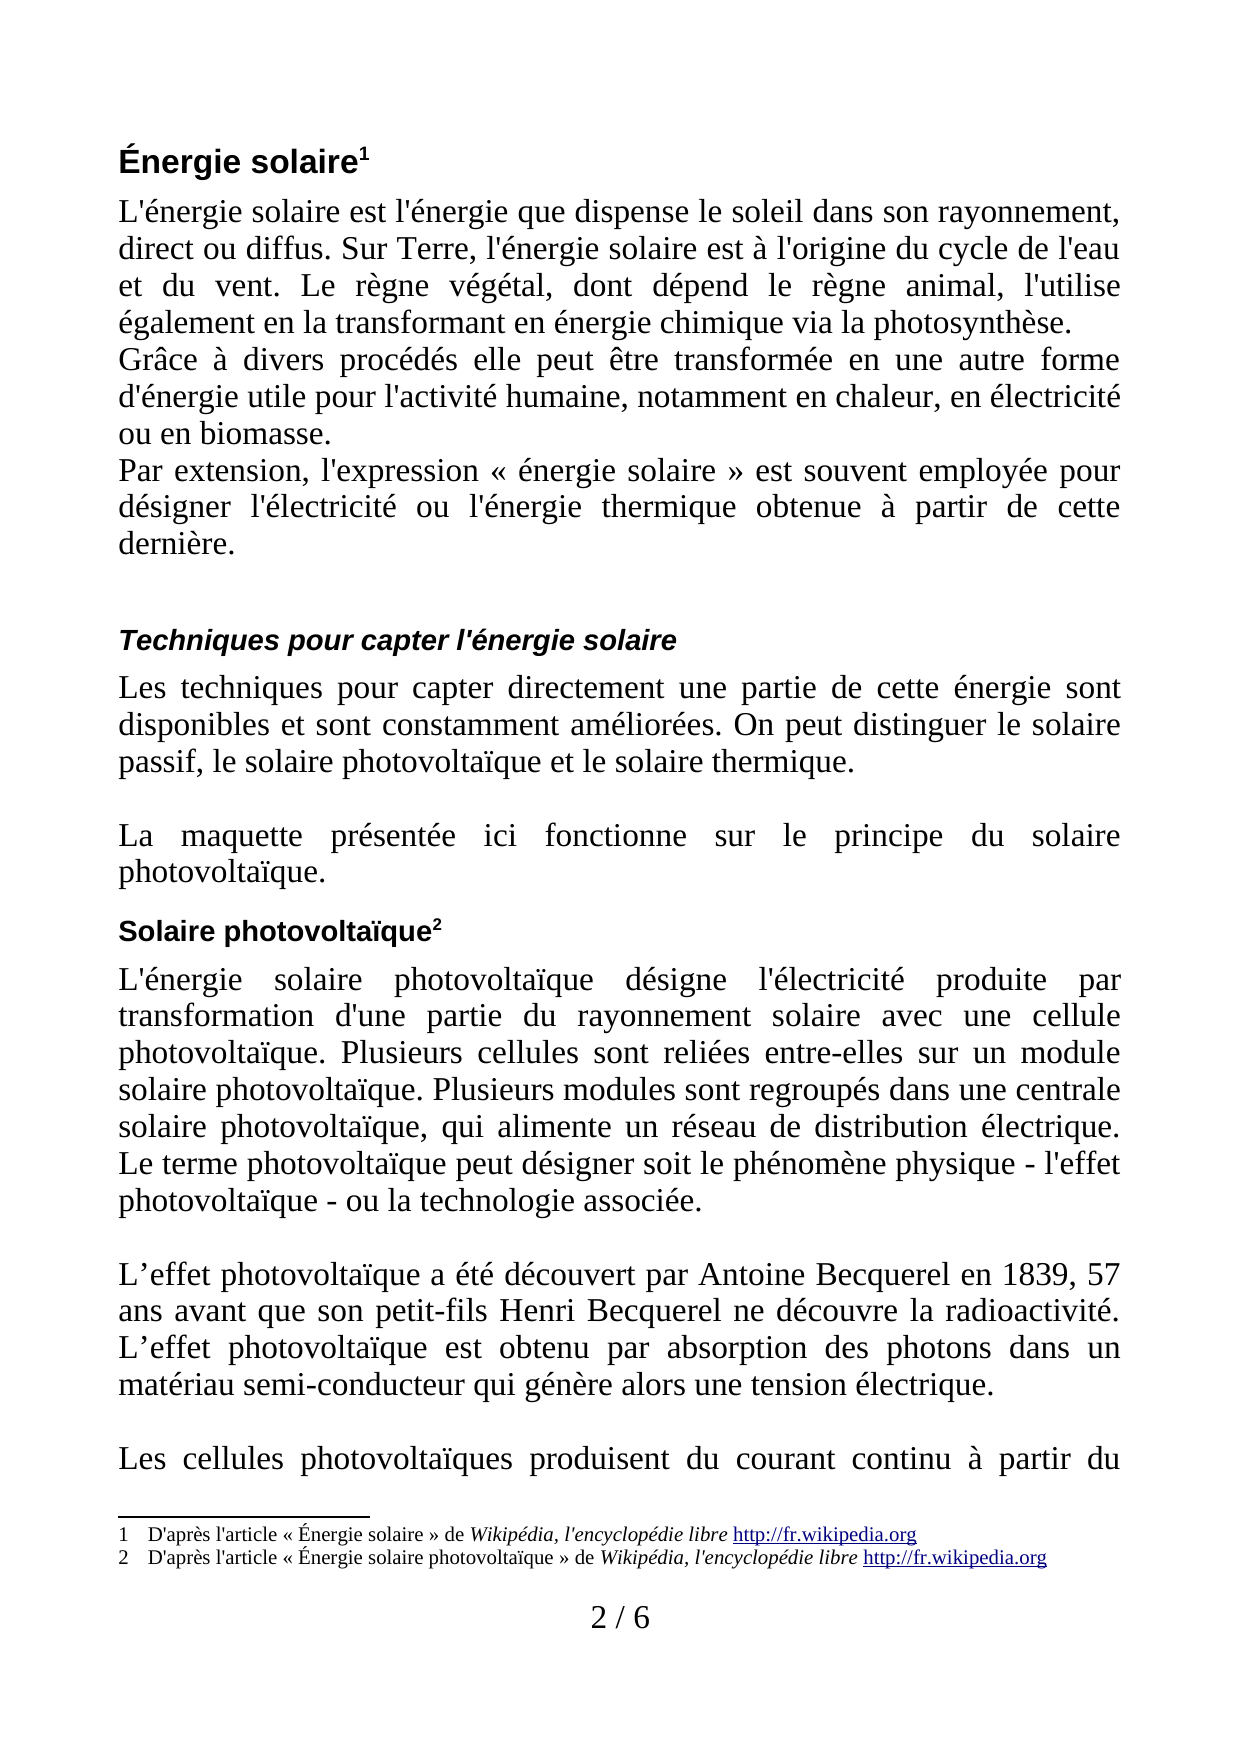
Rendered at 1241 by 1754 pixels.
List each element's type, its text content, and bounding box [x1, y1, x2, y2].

text Les techniques pour capter directement une partie de cette énergie sont disponibles et sont constamment améliorées. On peut distinguer le solaire passif, le solaire photovoltaïque et le solaire thermique. [118, 669, 1122, 779]
subtitle Techniques pour capter l'énergie solaire [118, 624, 1122, 656]
text L'énergie solaire est l'énergie que dispense le soleil dans son rayonnement, direct ou diffus. Sur Terre, l'énergie solaire est à l'origine du cycle de l'eau et du vent. Le règne végétal, dont dépend le règne animal, l'utilise également en la transformant en énergie chimique via la photosynthèse. [118, 193, 1122, 341]
text L'énergie solaire photovoltaïque désigne l'électricité produite par transformation d'une partie du rayonnement solaire avec une cellule photovoltaïque. Plusieurs cellules sont reliées entre-elles sur un module solaire photovoltaïque. Plusieurs modules sont regroupés dans une centrale solaire photovoltaïque, qui alimente un réseau de distribution électrique. Le terme photovoltaïque peut désigner soit le phénomène physique - l'effet photovoltaïque - ou la technologie associée. [118, 960, 1122, 1218]
text La maquette présentée ici fonctionne sur le principe du solaire photovoltaïque. [118, 816, 1122, 890]
subtitle Énergie solaire [118, 143, 1122, 181]
subtitle Solaire photovoltaïque [118, 915, 1122, 948]
text D'après l'article « Énergie solaire » de Wikipédia, l'encyclopédie libre http://fr.wikipedia.org [118, 1523, 1122, 1546]
text Grâce à divers procédés elle peut être transformée en une autre forme d'énergie utile pour l'activité humaine, notamment en chaleur, en électricité ou en biomasse. [118, 341, 1122, 451]
text D'après l'article « Énergie solaire photovoltaïque » de Wikipédia, l'encyclopédie libre http://fr.wikipedia.org [118, 1546, 1122, 1569]
text L’effet photovoltaïque a été découvert par Antoine Becquerel en 1839, 57 ans avant que son petit-fils Henri Becquerel ne découvre la radioactivité. L’effet photovoltaïque est obtenu par absorption des photons dans un matériau semi-conducteur qui génère alors une tension électrique. [118, 1255, 1122, 1403]
text Par extension, l'expression « énergie solaire » est souvent employée pour désigner l'électricité ou l'énergie thermique obtenue à partir de cette dernière. [118, 451, 1122, 562]
text Les cellules photovoltaïques produisent du courant continu à partir du [118, 1439, 1122, 1476]
